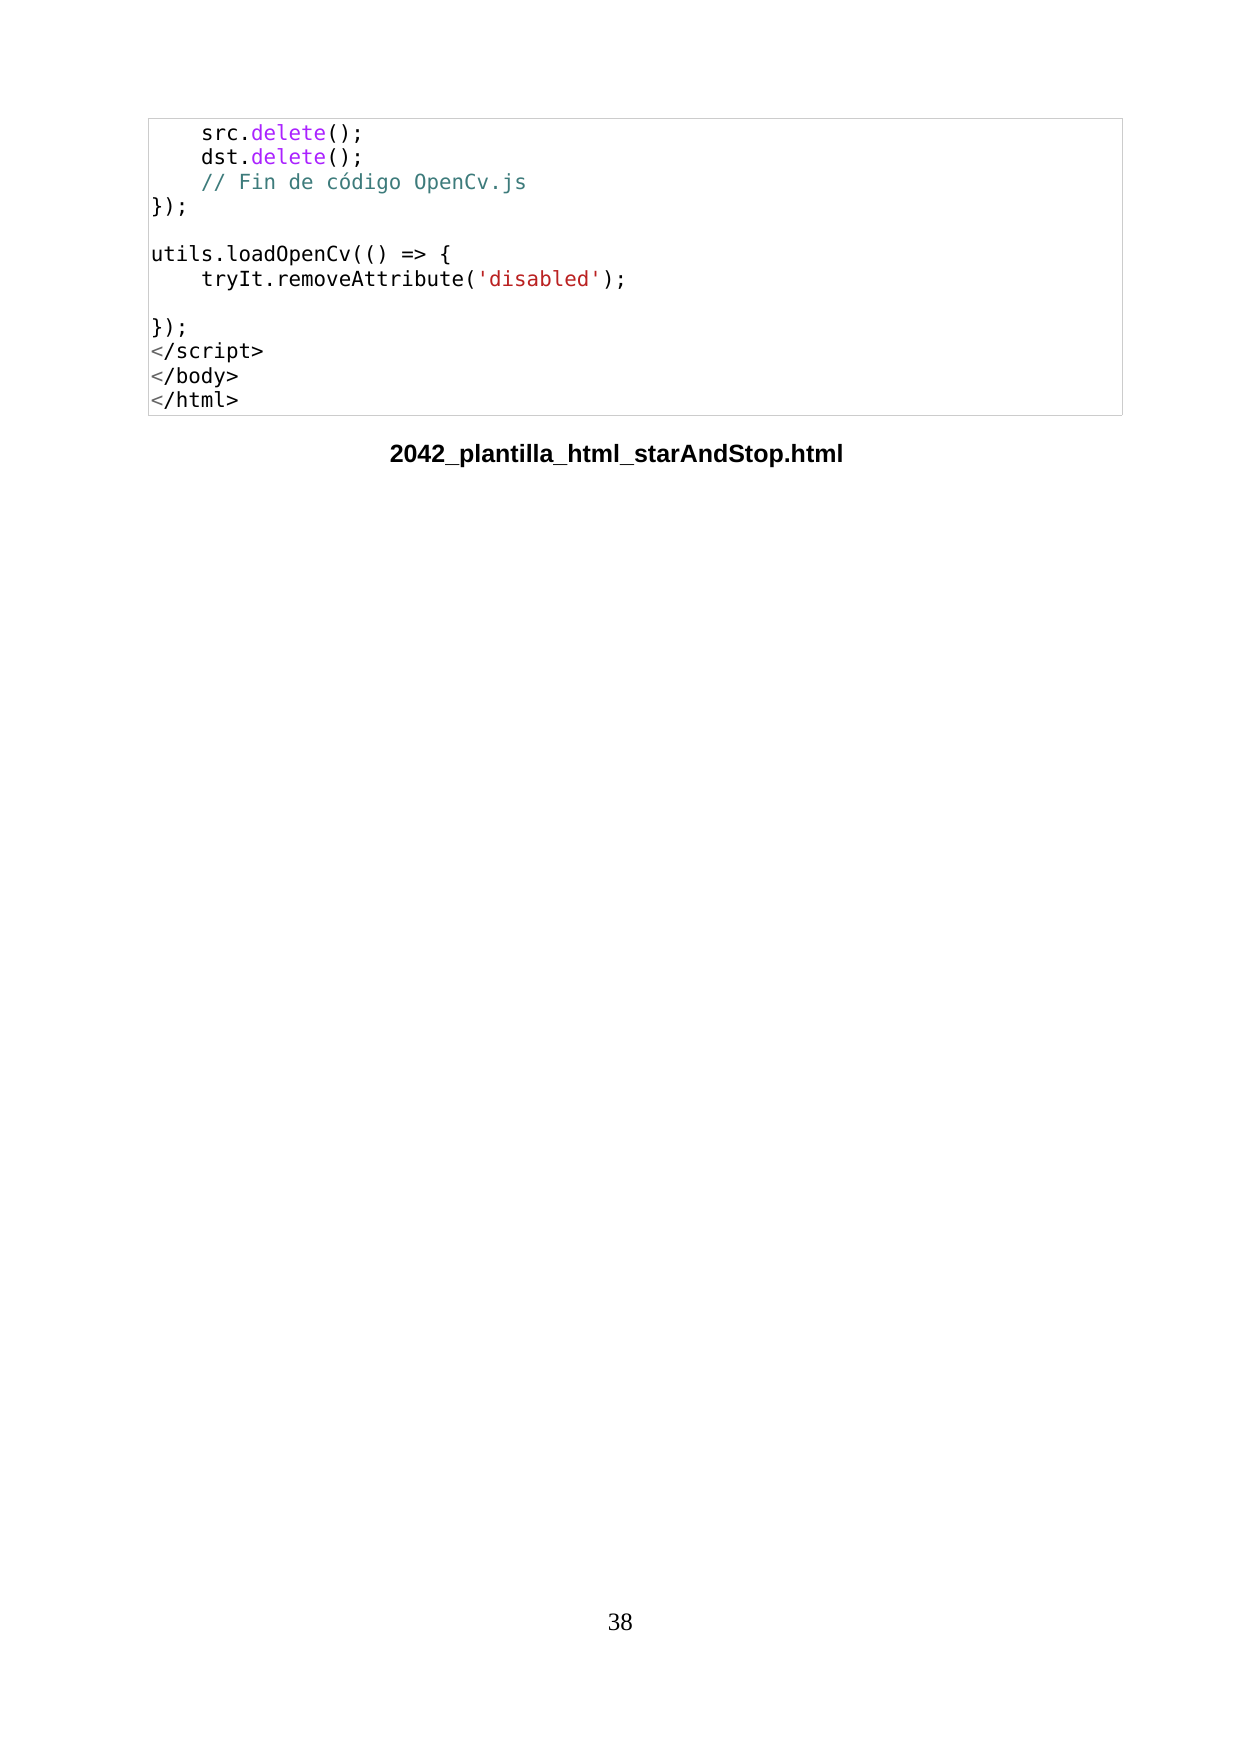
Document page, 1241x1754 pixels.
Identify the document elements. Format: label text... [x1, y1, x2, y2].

text </script> [149, 337, 1122, 361]
text // Fin de código OpenCv.js [149, 167, 1122, 191]
text }); [149, 312, 1122, 337]
text </html> [149, 385, 1122, 415]
text utils.loadOpenCv(() => { [149, 239, 1122, 264]
text dst.delete(); [149, 142, 1122, 167]
text tryIt.removeAttribute('disabled'); [149, 264, 1122, 291]
text 2042_plantilla_html_starAndStop.html [118, 439, 1122, 468]
text </body> [149, 361, 1122, 385]
text }); [149, 191, 1122, 218]
text src.delete(); [149, 119, 1122, 142]
